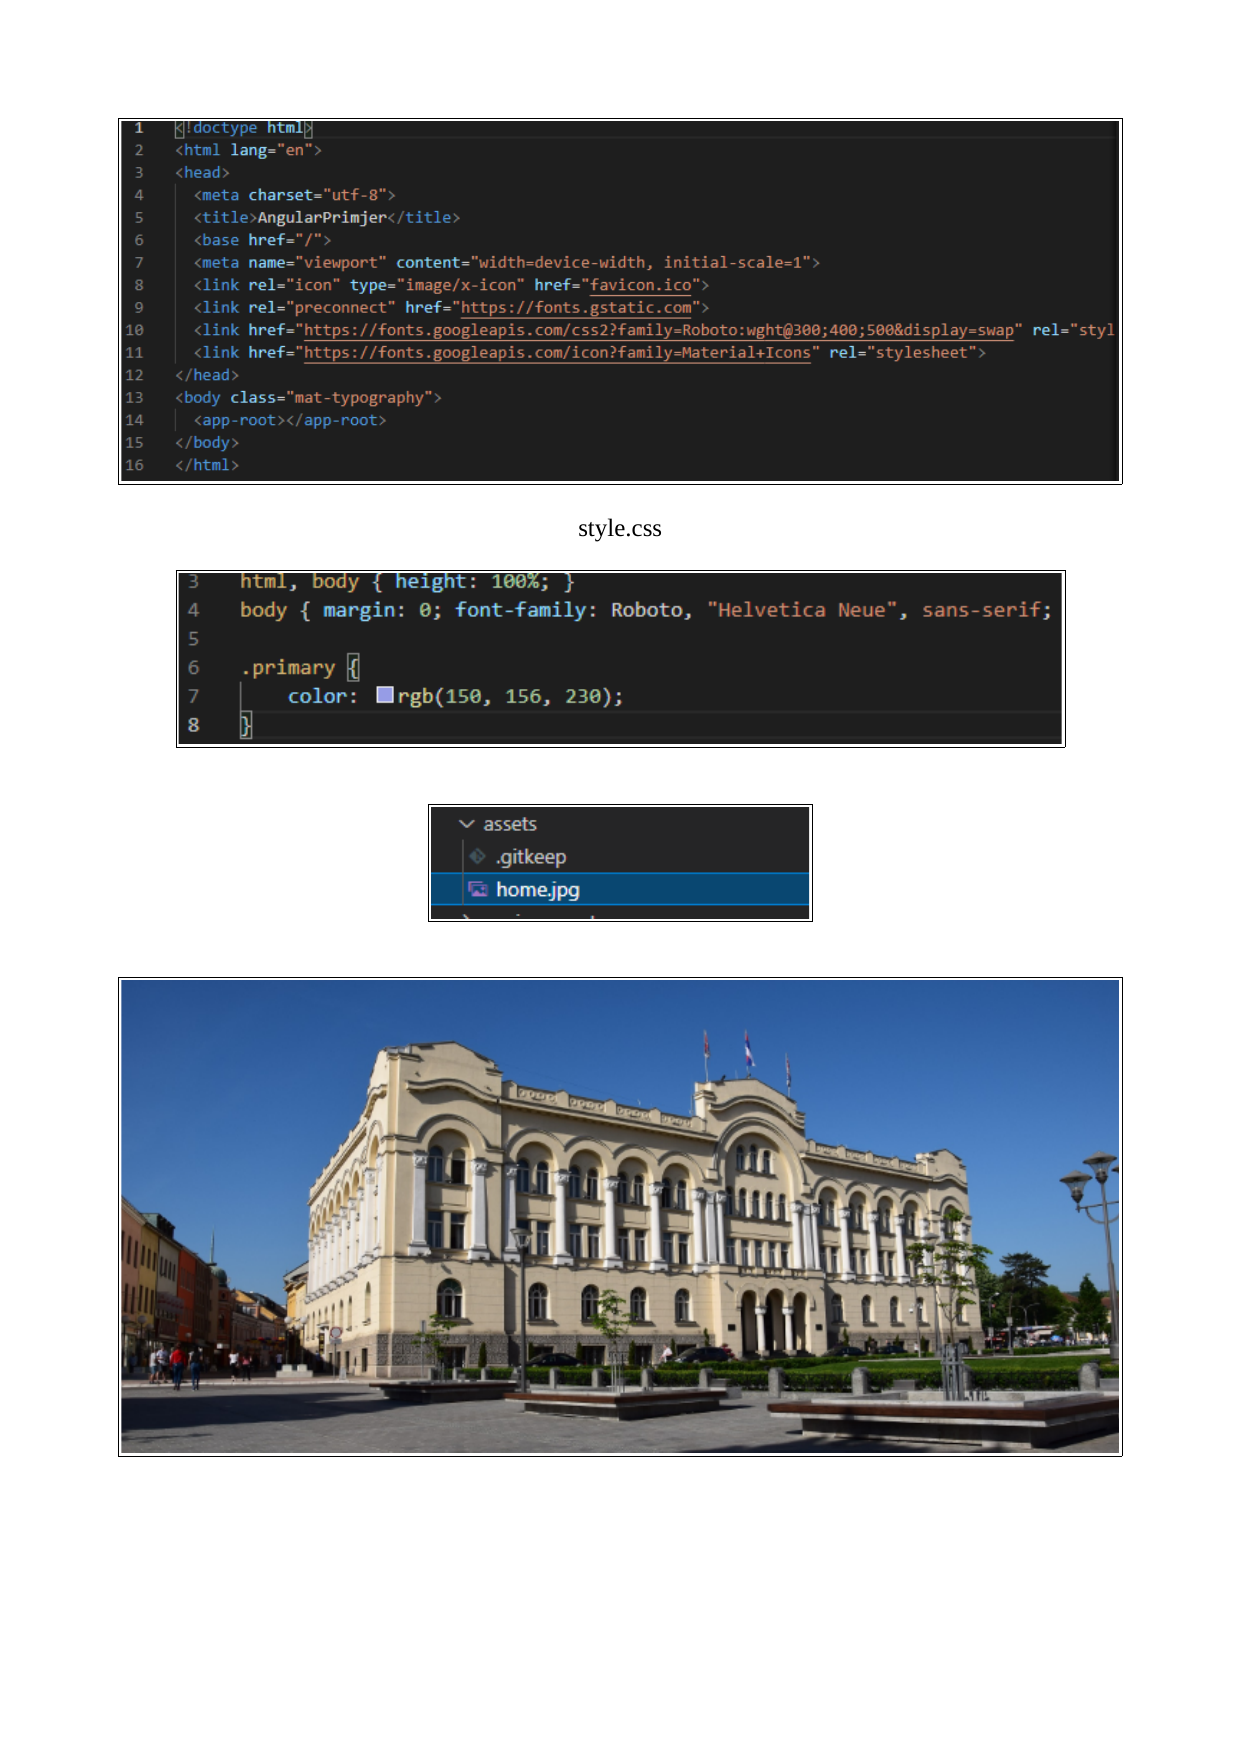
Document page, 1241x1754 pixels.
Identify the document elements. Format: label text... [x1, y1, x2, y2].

text style.css [118, 513, 1122, 542]
picture [121, 980, 1119, 1453]
picture [178, 573, 1062, 744]
picture [121, 121, 1119, 481]
picture [431, 807, 810, 919]
